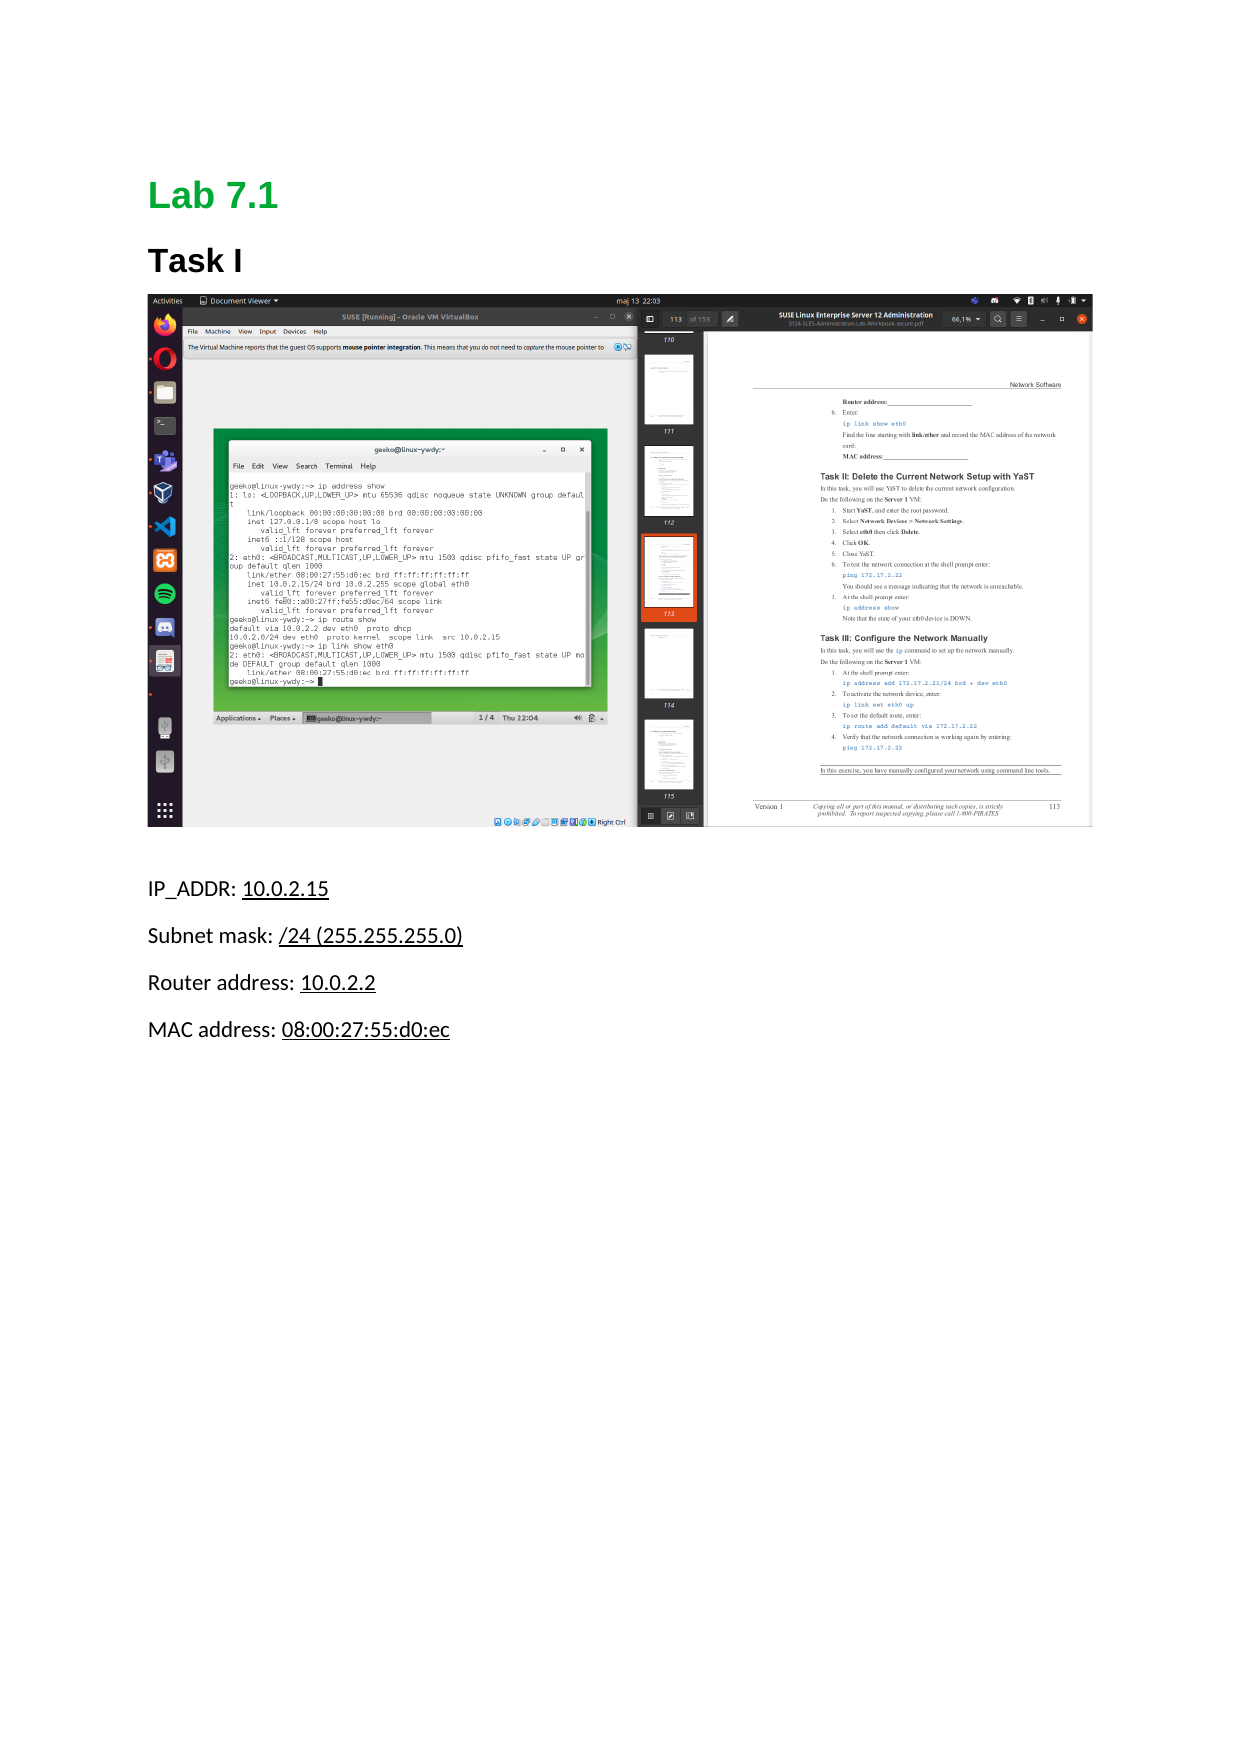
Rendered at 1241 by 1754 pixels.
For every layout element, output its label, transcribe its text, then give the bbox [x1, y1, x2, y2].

subtitle Lab 7.1 [148, 173, 1093, 216]
text Subnet mask: /24 (255.255.255.0) [148, 921, 1093, 949]
picture [147, 294, 1093, 827]
text Router address: 10.0.2.2 [148, 968, 1093, 996]
text IP_ADDR: 10.0.2.15 [148, 827, 1093, 902]
text MAC address: 08:00:27:55:d0:ec [148, 1015, 1093, 1043]
subtitle Task I [148, 241, 1093, 279]
